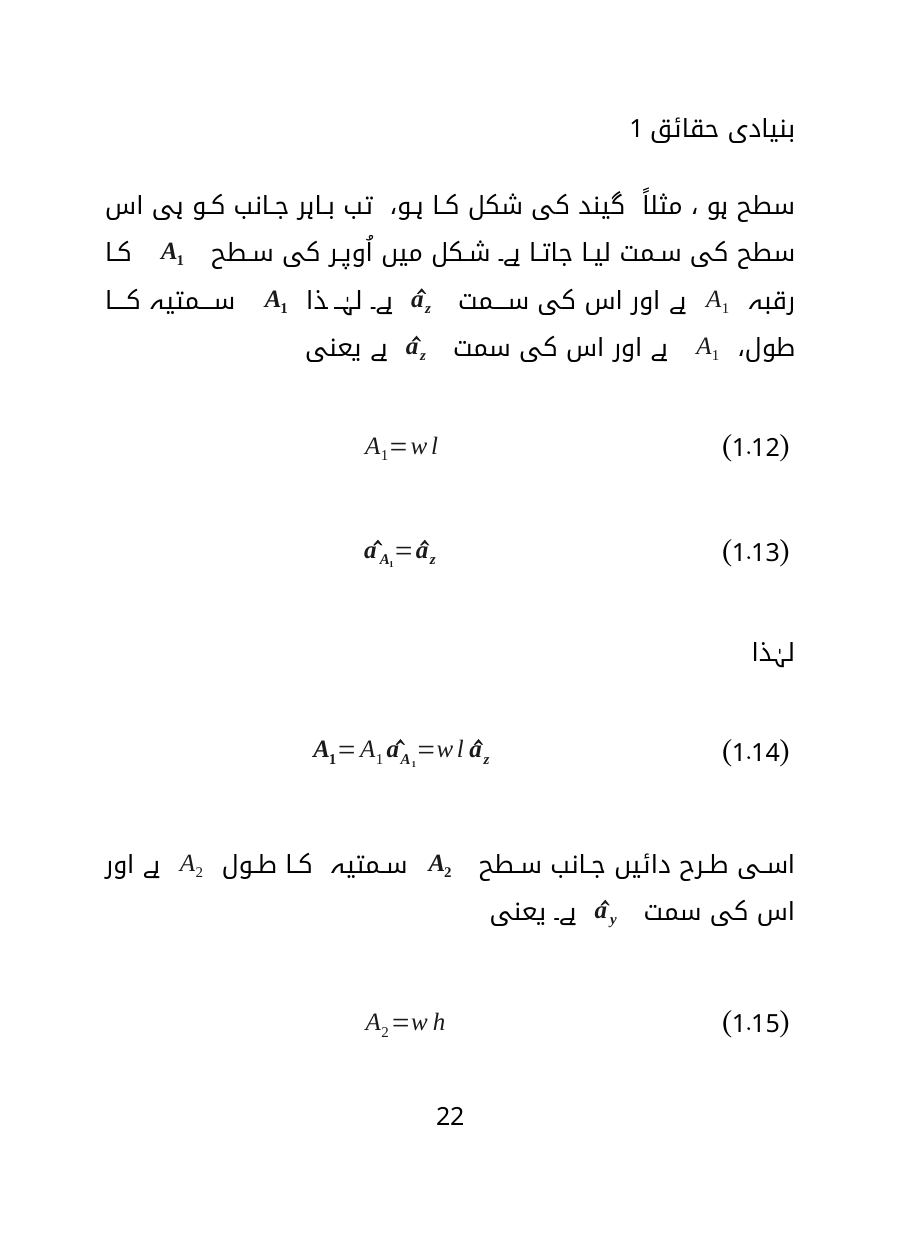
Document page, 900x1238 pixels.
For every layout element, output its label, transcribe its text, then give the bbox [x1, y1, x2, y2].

table_header [105, 419, 688, 490]
table_header [105, 524, 686, 595]
text اسی طرح دائیں جانب سطح سمتیہ کا طولہے اور اس کی سمت ہے۔ یعنی [105, 841, 795, 936]
table_header (1.15) [696, 995, 795, 1066]
text لہٰذا [105, 629, 795, 677]
table_header [105, 723, 686, 795]
table_header [105, 995, 696, 1066]
table_header (1.14) [686, 723, 795, 795]
table_header (1.12) [688, 419, 795, 490]
table_header (1.13) [686, 524, 795, 595]
text شکل 1.7 کو مدِ نظر رکھیں۔ کسی سطح سے اگر اس کے عمود کی جانب ایک فرضی لکیر کھینچی جائے تو اس لکیر پر اکائی سمتیہ اس سطح کی سمت کو ظاہر کرتی ہے۔ چونکہ کسی بھی سطح، مثلاً اس کتاب کا ایک صفہ، کے دو اطراف ہوتے ہیں لہٰذا اس کے دو، آپس میں اُلٹ، سمتیں بیان کی جا سکتی ہیں۔عموما مسئلہ کو مدِ نظر رکھتے ہوئے ان میں سے ایک سمت کو اس سطح کی سمت لیا جاتا ہے۔ البتہ اگر یہ سطح بند سطح ہو ، مثلاً گیند کی شکل کا ہو، تب باہر جانب کو ہی اس سطح کی سمت لیا جاتا ہے۔ شکل میں اُوپر کی سطح کا رقبہہے اور اس کی سمت ہے۔ لہٰذا سمتیہ کا طول، ہے اور اس کی سمت ہے یعنی [105, 182, 795, 372]
